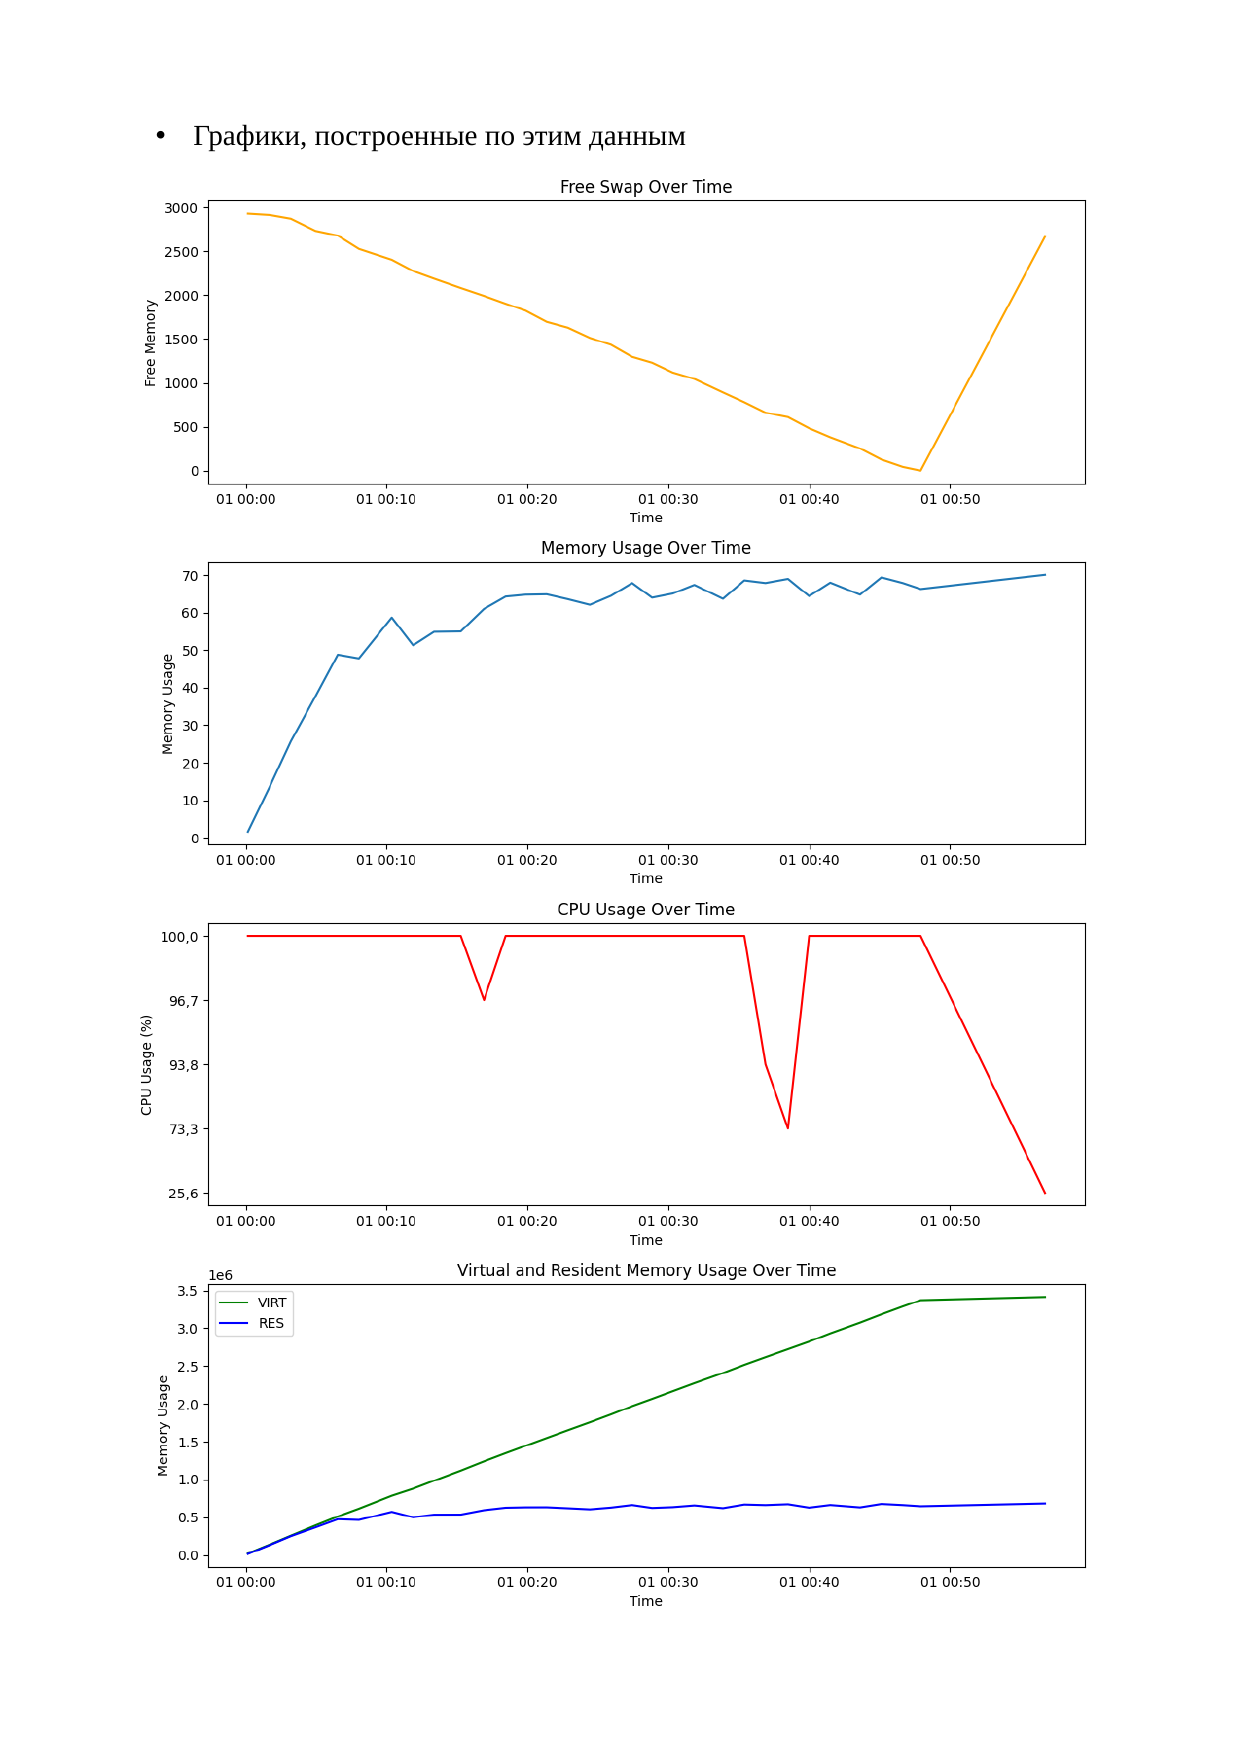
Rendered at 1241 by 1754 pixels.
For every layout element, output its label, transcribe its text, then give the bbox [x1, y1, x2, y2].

list Графики, построенные по этим данным [156, 118, 1122, 152]
picture [126, 164, 1099, 1623]
